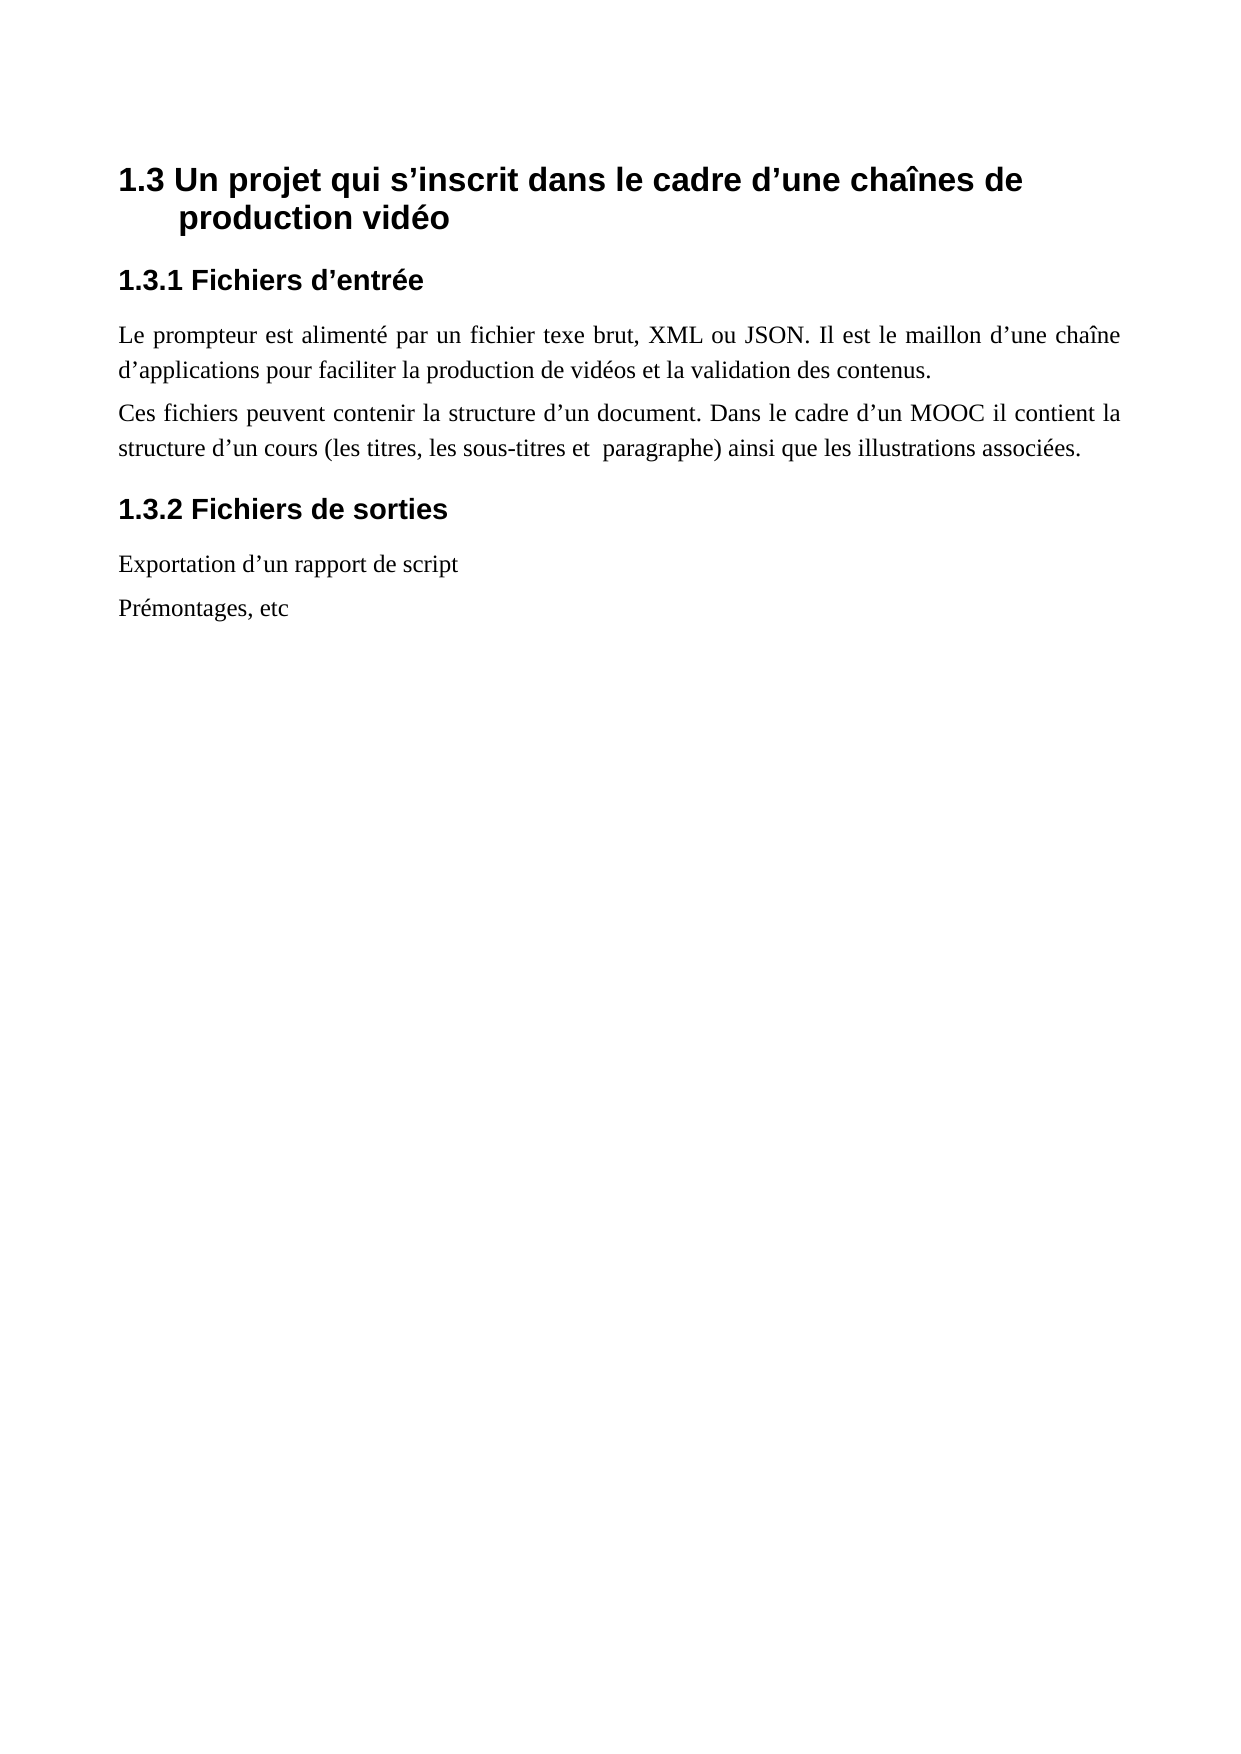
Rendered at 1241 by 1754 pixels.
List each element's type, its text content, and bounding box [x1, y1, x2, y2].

subtitle 1.3 Un projet qui s’inscrit dans le cadre d’une chaînes de production vidéo [118, 159, 1122, 237]
text Le prompteur est alimenté par un fichier texe brut, XML ou JSON. Il est le maillon d’une chaîne d’applications pour faciliter la production de vidéos et la validation des contenus. [118, 321, 1122, 384]
subtitle 1.3.2 Fichiers de sorties [118, 492, 1122, 526]
text Ces fichiers peuvent contenir la structure d’un document. Dans le cadre d’un MOOC il contient la structure d’un cours (les titres, les sous-titres et paragraphe) ainsi que les illustrations associées. [118, 398, 1122, 462]
text Prémontages, etc [118, 593, 1122, 621]
text Exportation d’un rapport de script [118, 549, 1122, 578]
subtitle 1.3.1 Fichiers d’entrée [118, 263, 1122, 297]
